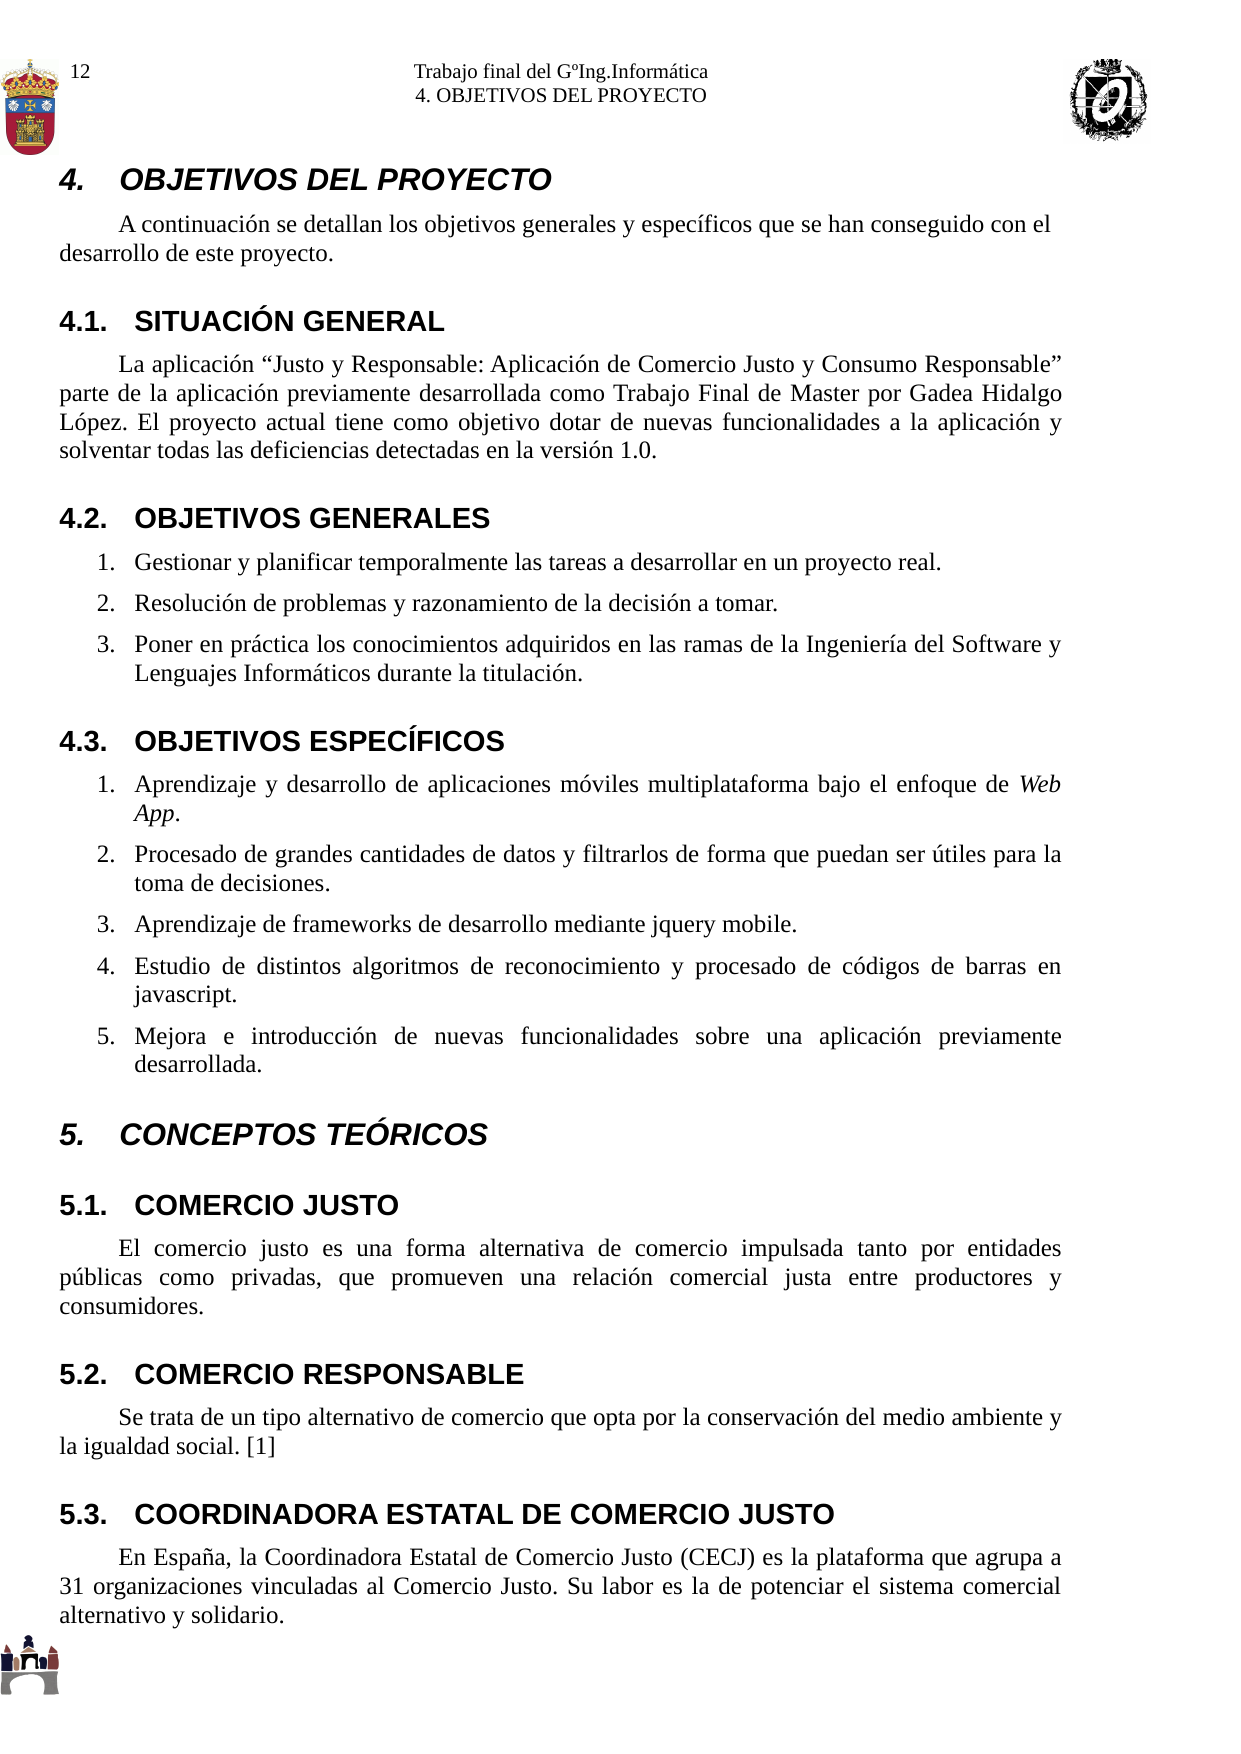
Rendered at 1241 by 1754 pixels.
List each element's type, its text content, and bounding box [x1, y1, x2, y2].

list Resolución de problemas y razonamiento de la decisión a tomar. [97, 588, 1063, 617]
subtitle COMERCIO JUSTO [59, 1188, 1063, 1222]
text Se trata de un tipo alternativo de comercio que opta por la conservación del medio ambiente y la igualdad social. [1] [59, 1402, 1063, 1460]
subtitle OBJETIVOS GENERALES [59, 502, 1063, 535]
subtitle COORDINADORA ESTATAL DE COMERCIO JUSTO [59, 1497, 1063, 1531]
list Aprendizaje de frameworks de desarrollo mediante jquery mobile. [97, 909, 1063, 938]
picture [0, 1634, 59, 1695]
subtitle COMERCIO RESPONSABLE [59, 1357, 1063, 1390]
list Mejora e introducción de nuevas funcionalidades sobre una aplicación previamente desarrollada. [97, 1021, 1063, 1078]
list Gestionar y planificar temporalmente las tareas a desarrollar en un proyecto real. [97, 547, 1063, 576]
subtitle CONCEPTOS TEÓRICOS [59, 1116, 1063, 1151]
list Procesado de grandes cantidades de datos y filtrarlos de forma que puedan ser útiles para la toma de decisiones. [97, 839, 1063, 897]
text A continuación se detallan los objetivos generales y específicos que se han conseguido con el desarrollo de este proyecto. [59, 209, 1063, 267]
text El comercio justo es una forma alternativa de comercio impulsada tanto por entidades públicas como privadas, que promueven una relación comercial justa entre productores y consumidores. [59, 1233, 1063, 1319]
list Poner en práctica los conocimientos adquiridos en las ramas de la Ingeniería del Software y Lenguajes Informáticos durante la titulación. [97, 629, 1063, 687]
list Aprendizaje y desarrollo de aplicaciones móviles multiplataforma bajo el enfoque de Web App. [97, 769, 1063, 827]
text La aplicación “Justo y Responsable: Aplicación de Comercio Justo y Consumo Responsable” parte de la aplicación previamente desarrollada como Trabajo Final de Master por Gadea Hidalgo López. El proyecto actual tiene como objetivo dotar de nuevas funcionalidades a la aplicación y solventar todas las deficiencias detectadas en la versión 1.0. [59, 349, 1063, 464]
picture [0, 59, 59, 155]
subtitle OBJETIVOS ESPECÍFICOS [59, 724, 1063, 758]
subtitle OBJETIVOS DEL PROYECTO [59, 161, 1063, 197]
picture [1063, 59, 1152, 144]
subtitle SITUACIÓN GENERAL [59, 304, 1063, 337]
text En España, la Coordinadora Estatal de Comercio Justo (CECJ) es la plataforma que agrupa a 31 organizaciones vinculadas al Comercio Justo. Su labor es la de potenciar el sistema comercial alternativo y solidario. [59, 1542, 1063, 1628]
list Estudio de distintos algoritmos de reconocimiento y procesado de códigos de barras en javascript. [97, 951, 1063, 1008]
